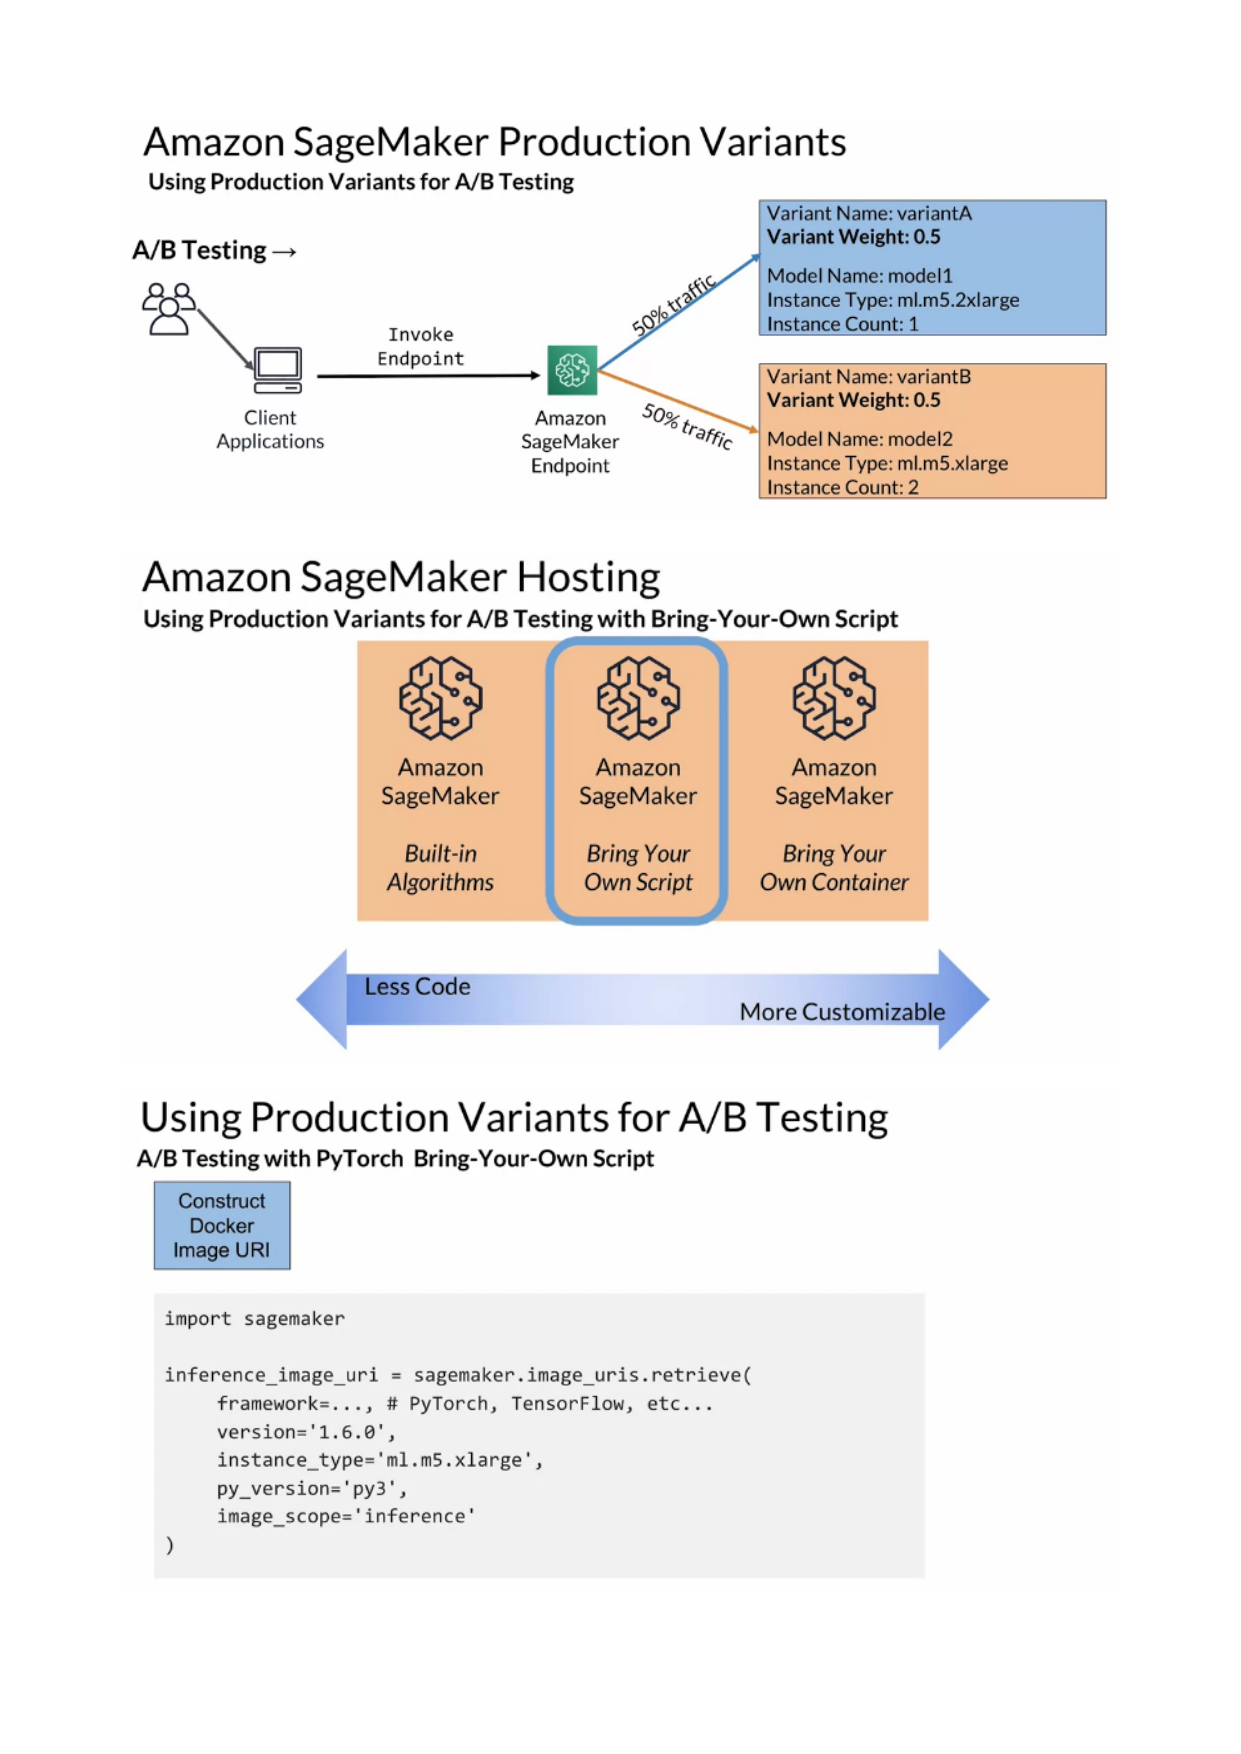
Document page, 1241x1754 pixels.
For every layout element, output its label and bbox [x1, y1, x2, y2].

picture [118, 118, 1123, 521]
picture [118, 549, 1123, 1061]
picture [118, 1089, 1123, 1592]
